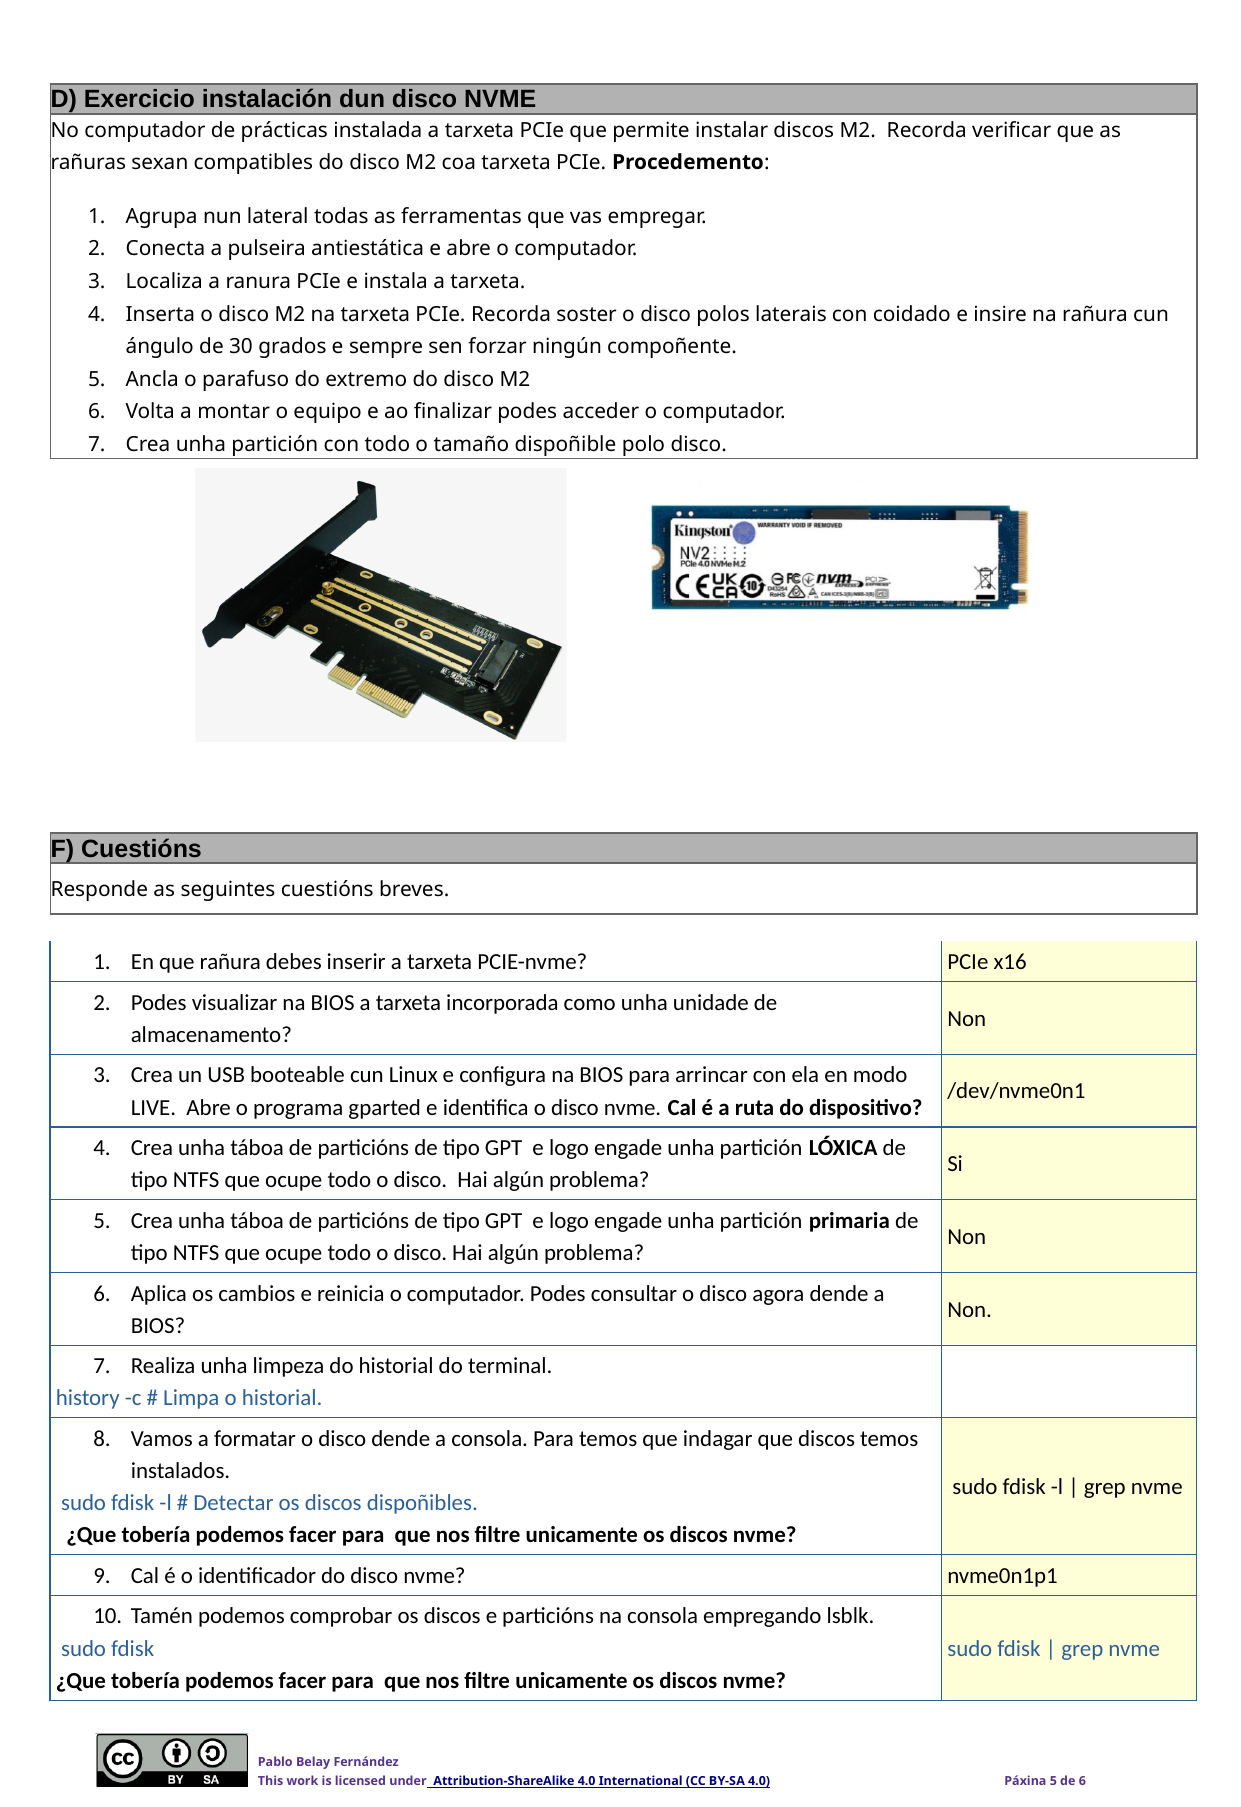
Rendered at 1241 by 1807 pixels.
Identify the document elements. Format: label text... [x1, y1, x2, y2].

table_cell /dev/nvme0n1 [942, 1055, 1196, 1126]
table_cell Crea unha táboa de particións de tipo GPT e logo engade unha partición primaria de tipo NTFS que ocupe todo o disco. Hai algún problema? [51, 1200, 941, 1272]
picture [633, 480, 1033, 624]
table_cell Si [942, 1128, 1196, 1199]
picture [193, 468, 567, 742]
table_cell sudo fdisk -l | grep nvme [942, 1418, 1196, 1554]
table_cell Crea un USB booteable cun Linux e configura na BIOS para arrincar con ela en modo LIVE. Abre o programa gparted e identifica o disco nvme. Cal é a ruta do dispositivo? [51, 1055, 941, 1126]
table_cell Non. [942, 1273, 1196, 1344]
table_header PCIe x16 [942, 941, 1196, 981]
table_cell Crea unha táboa de particións de tipo GPT e logo engade unha partición LÓXICA de tipo NTFS que ocupe todo o disco. Hai algún problema? [51, 1128, 941, 1199]
table_cell [942, 1346, 1196, 1417]
table_cell Non [942, 982, 1196, 1054]
table_cell Non [942, 1200, 1196, 1272]
table_cell Aplica os cambios e reinicia o computador. Podes consultar o disco agora dende a BIOS? [51, 1273, 941, 1344]
table_header F) Cuestións [51, 834, 1196, 862]
table_cell No computador de prácticas instalada a tarxeta PCIe que permite instalar discos M2. Recorda verificar que as rañuras sexan compatibles do disco M2 coa tarxeta PCIe. Procedemento: Agrupa nun lateral todas as ferramentas que vas empregar. Conecta a pulseira antiestática e abre o computador. Localiza a ranura PCIe e instala a tarxeta. Inserta o disco M2 na tarxeta PCIe. Recorda soster o disco polos laterais con coidado e insire na rañura cun ángulo de 30 grados e sempre sen forzar ningún compoñente. Ancla o parafuso do extremo do disco M2 Volta a montar o equipo e ao finalizar podes acceder o computador. Crea unha partición con todo o tamaño dispoñible polo disco. [51, 115, 1196, 457]
table_header D) Exercicio instalación dun disco NVME [51, 85, 1196, 113]
table_cell Responde as seguintes cuestións breves. [51, 864, 1196, 913]
table_cell nvme0n1p1 [942, 1555, 1196, 1595]
table_cell sudo fdisk | grep nvme [942, 1596, 1196, 1700]
picture [95, 1732, 249, 1789]
table_cell Realiza unha limpeza do historial do terminal. history -c # Limpa o historial. [51, 1346, 941, 1417]
table_cell Cal é o identificador do disco nvme? [51, 1555, 941, 1595]
table_cell Podes visualizar na BIOS a tarxeta incorporada como unha unidade de almacenamento? [51, 982, 941, 1054]
table_header En que rañura debes inserir a tarxeta PCIE-nvme? [51, 941, 941, 981]
table_cell Vamos a formatar o disco dende a consola. Para temos que indagar que discos temos instalados. sudo fdisk -l # Detectar os discos dispoñibles. ¿Que tobería podemos facer para que nos filtre unicamente os discos nvme? [51, 1418, 941, 1554]
table_cell Tamén podemos comprobar os discos e particións na consola empregando lsblk. sudo fdisk ¿Que tobería podemos facer para que nos filtre unicamente os discos nvme? [51, 1596, 941, 1700]
